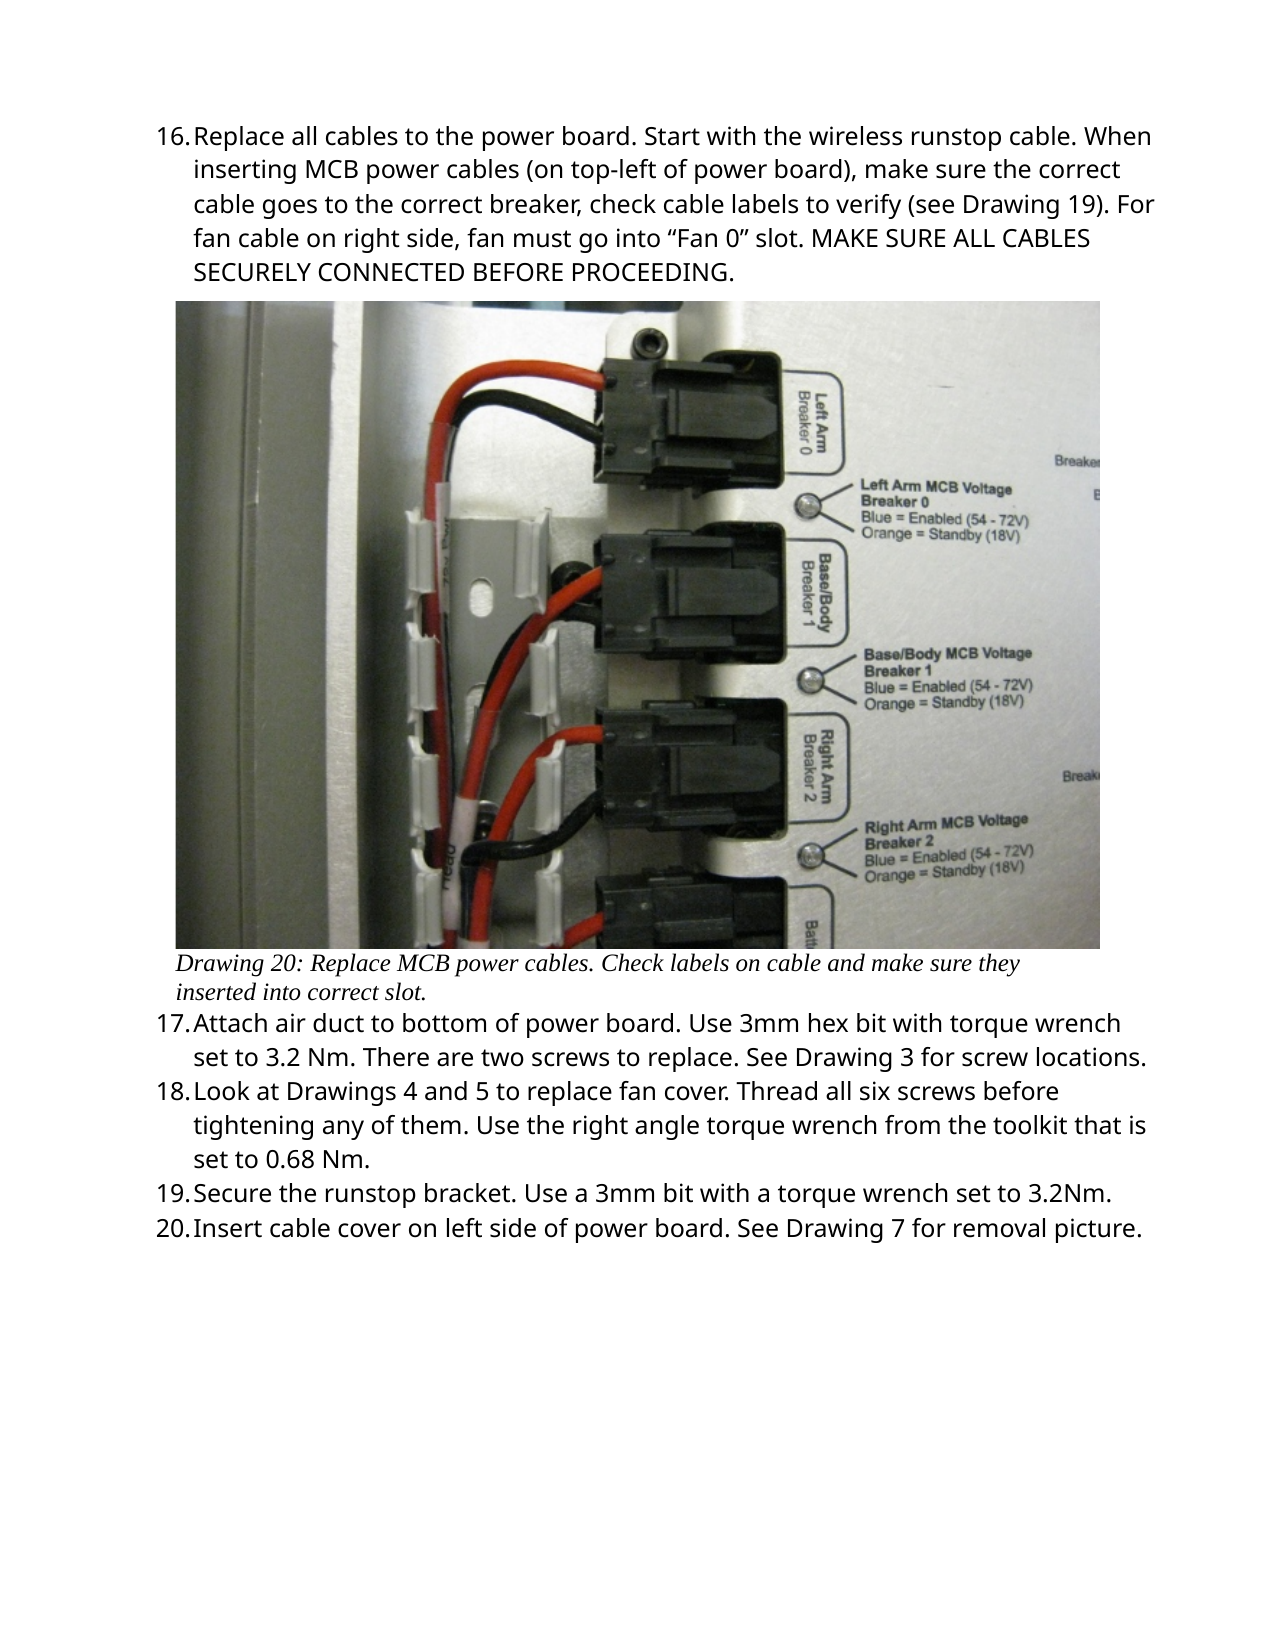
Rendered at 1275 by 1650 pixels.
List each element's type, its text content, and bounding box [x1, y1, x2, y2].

list Drawing 20: Replace MCB power cables. Check labels on cable and make sure they inserted into correct slot. [175, 949, 1099, 1006]
list Look at Drawings 4 and 5 to replace fan cover. Thread all six screws before tightening any of them. Use the right angle torque wrench from the toolkit that is set to 0.68 Nm. [156, 1074, 1157, 1176]
list Secure the runstop bracket. Use a 3mm bit with a torque wrench set to 3.2Nm. [156, 1176, 1157, 1210]
list Replace all cables to the power board. Start with the wireless runstop cable. When inserting MCB power cables (on top-left of power board), make sure the correct cable goes to the correct breaker, check cable labels to verify (see Drawing 19). For fan cable on right side, fan must go into “Fan 0” slot. MAKE SURE ALL CABLES SECURELY CONNECTED BEFORE PROCEEDING. [156, 118, 1157, 288]
picture [175, 301, 1100, 949]
list Attach air duct to bottom of power board. Use 3mm hex bit with torque wrench set to 3.2 Nm. There are two screws to replace. See Drawing 3 for screw locations. [156, 288, 1157, 1074]
list Insert cable cover on left side of power board. See Drawing 7 for removal picture. [156, 1210, 1157, 1244]
